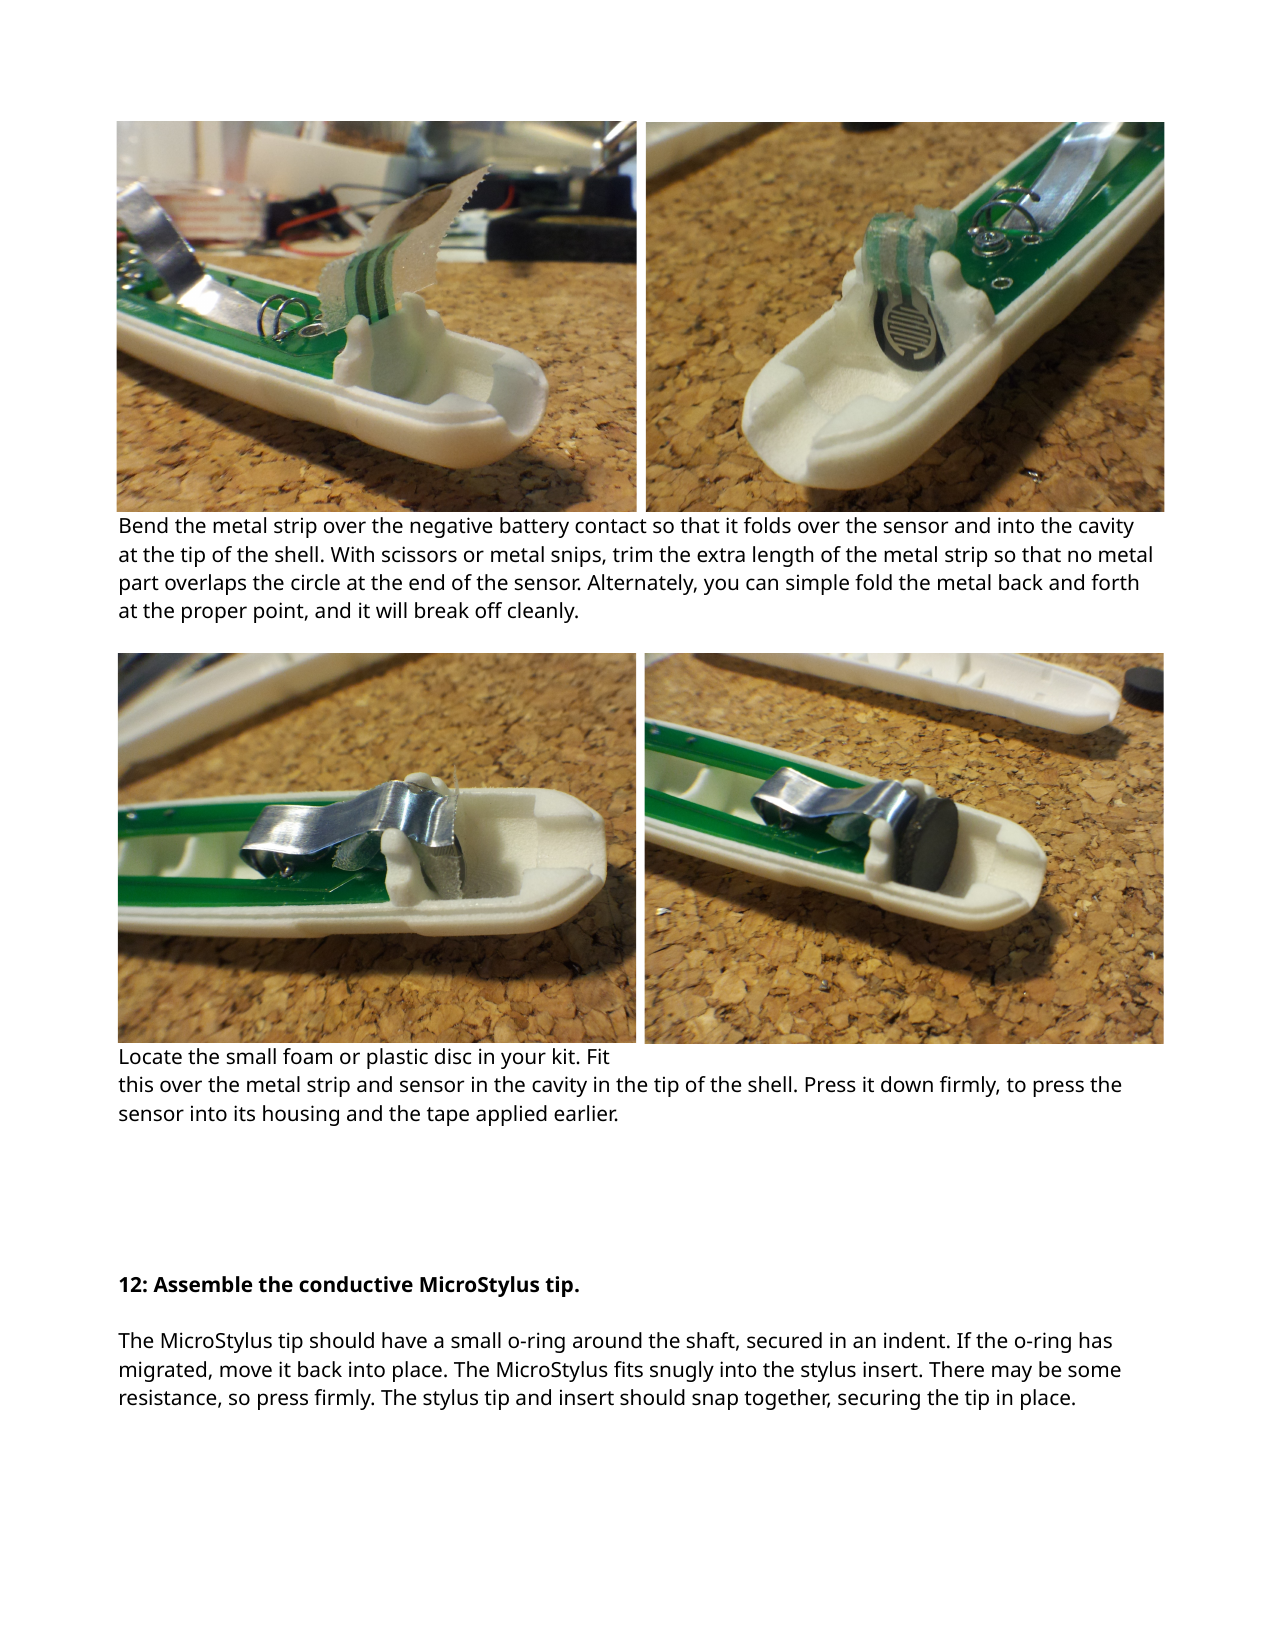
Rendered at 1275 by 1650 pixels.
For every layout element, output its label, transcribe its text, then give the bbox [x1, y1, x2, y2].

picture [117, 653, 637, 1043]
text Locate the small foam or plastic disc in your kit. Fit this over the metal strip and sensor in the cavity in the tip of the shell. Press it down firmly, to press the sensor into its housing and the tape applied earlier. [118, 767, 1157, 1127]
picture [644, 653, 1164, 1044]
text The MicroStylus tip should have a small o-ring around the shaft, secured in an indent. If the o-ring has migrated, move it back into place. The MicroStylus fits snugly into the stylus insert. There may be some resistance, so press firmly. The stylus tip and insert should snap together, securing the tip in place. [118, 1327, 1157, 1412]
text 12: Assemble the conductive MicroStylus tip. [118, 1270, 1157, 1298]
text Bend the metal strip over the negative battery contact so that it folds over the sensor and into the cavity at the tip of the shell. With scissors or metal snips, trim the extra length of the metal strip so that no metal part overlaps the circle at the end of the sensor. Alternately, you can simple fold the metal back and forth at the proper point, and it will break off cleanly. [118, 232, 1157, 625]
picture [645, 122, 1165, 512]
picture [116, 121, 637, 512]
